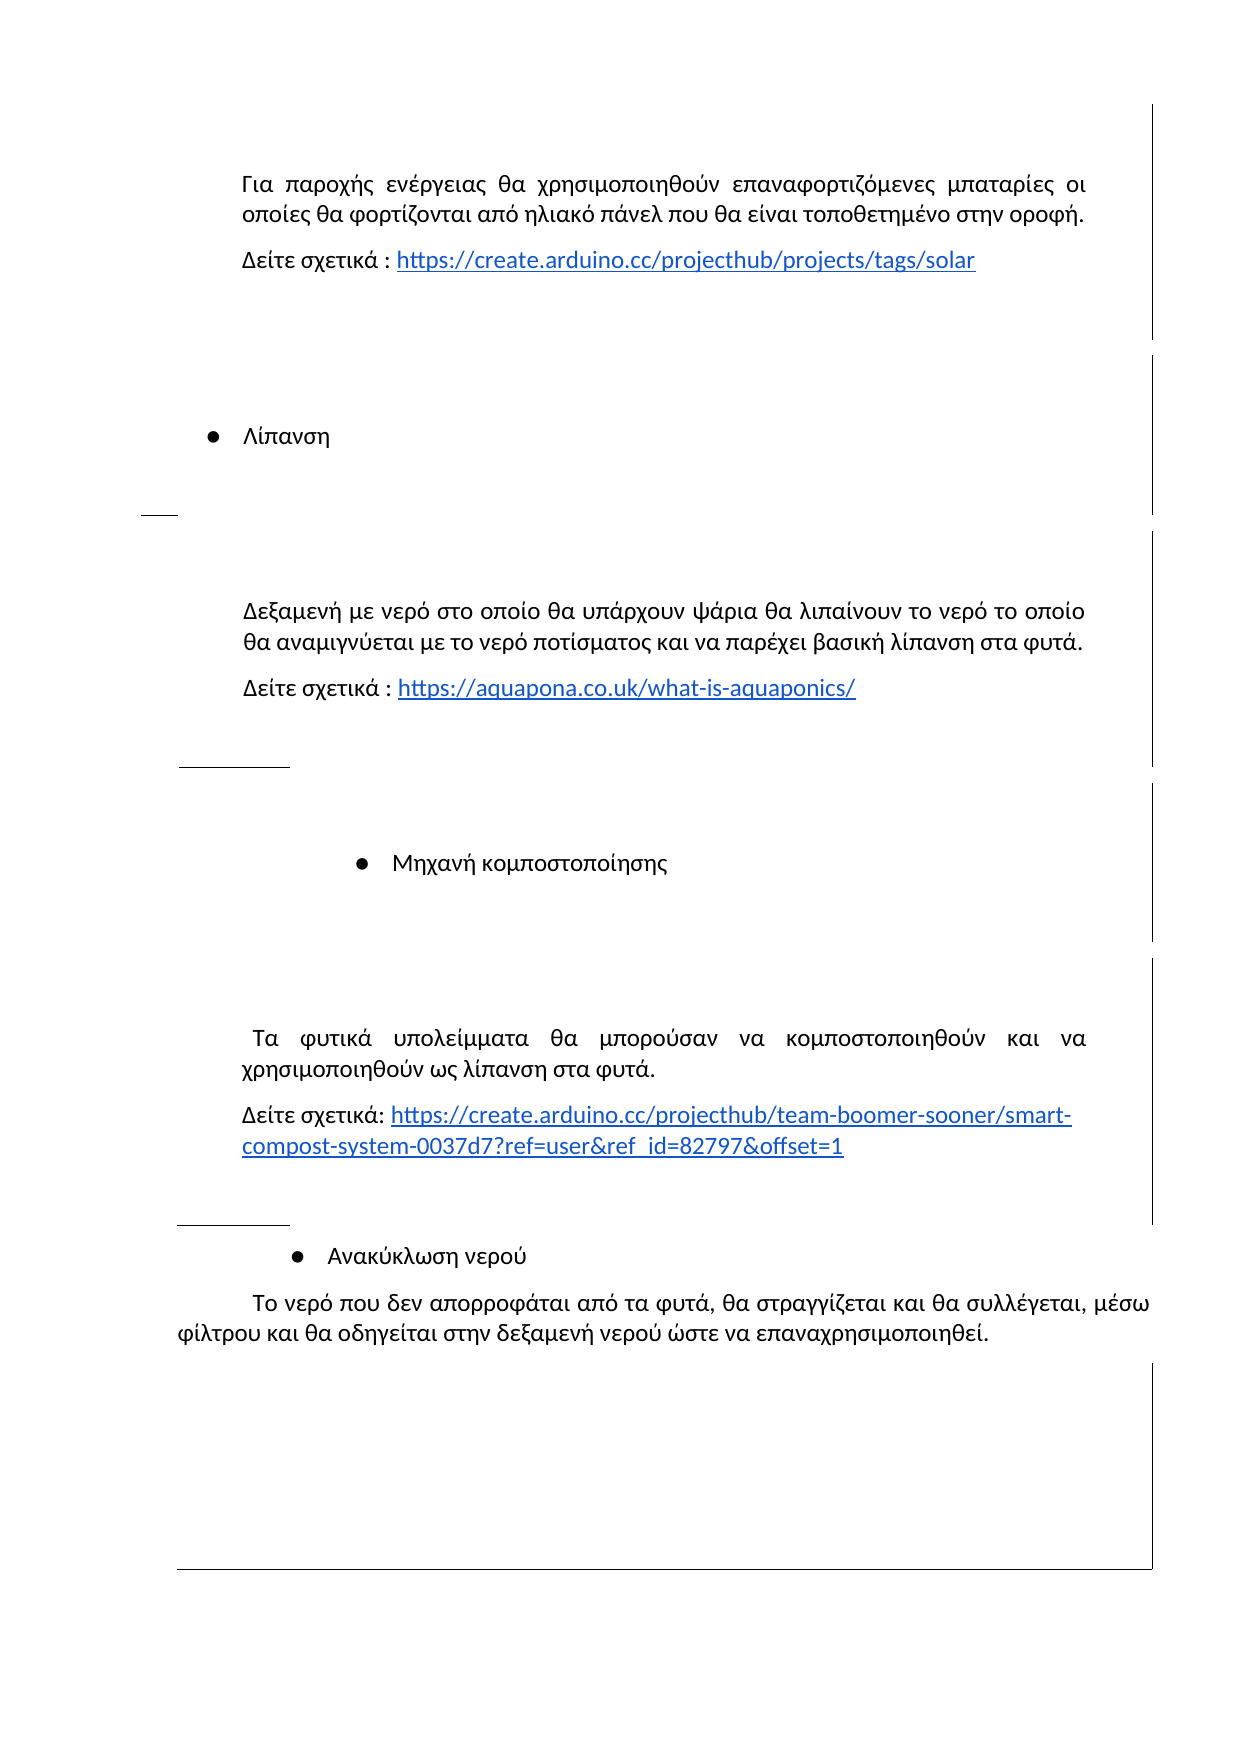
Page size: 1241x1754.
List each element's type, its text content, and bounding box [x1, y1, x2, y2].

text Τα φυτικά υπολείμματα θα μπορούσαν να κομποστοποιηθούν και να χρησιμοποιηθούν ως λίπανση στα φυτά. [177, 958, 1152, 1035]
text Για παροχής ενέργειας θα χρησιμοποιηθούν επαναφορτιζόμενες μπαταρίες οι οποίες θα φορτίζονται από ηλιακό πάνελ που θα είναι τοποθετημένο στην οροφή. [177, 103, 1152, 180]
text Δείτε σχετικά: https://create.arduino.cc/projecthub/team-boomer-sooner/smart-compost-system-0037d7?ref=user&ref_id=82797&offset=1 [177, 1035, 1152, 1225]
list Λίπανση [141, 355, 1152, 515]
text Το νερό που δεν απορροφάται από τα φυτά, θα στραγγίζεται και θα συλλέγεται, μέσω φίλτρου και θα οδηγείται στην δεξαμενή νερού ώστε να επαναχρησιμοποιηθεί. [177, 1287, 1152, 1348]
text Δείτε σχετικά : https://aquapona.co.uk/what-is-aquaponics/ [178, 607, 1152, 767]
list Μηχανή κομποστοποίησης [290, 783, 1152, 942]
text Δείτε σχετικά : https://create.arduino.cc/projecthub/projects/tags/solar [177, 180, 1152, 340]
text Δεξαμενή με νερό στο οποίο θα υπάρχουν ψάρια θα λιπαίνουν το νερό το οποίο θα αναμιγνύεται με το νερό ποτίσματος και να παρέχει βασική λίπανση στα φυτά. [178, 531, 1152, 607]
list Ανακύκλωση νερού [290, 1241, 1152, 1271]
